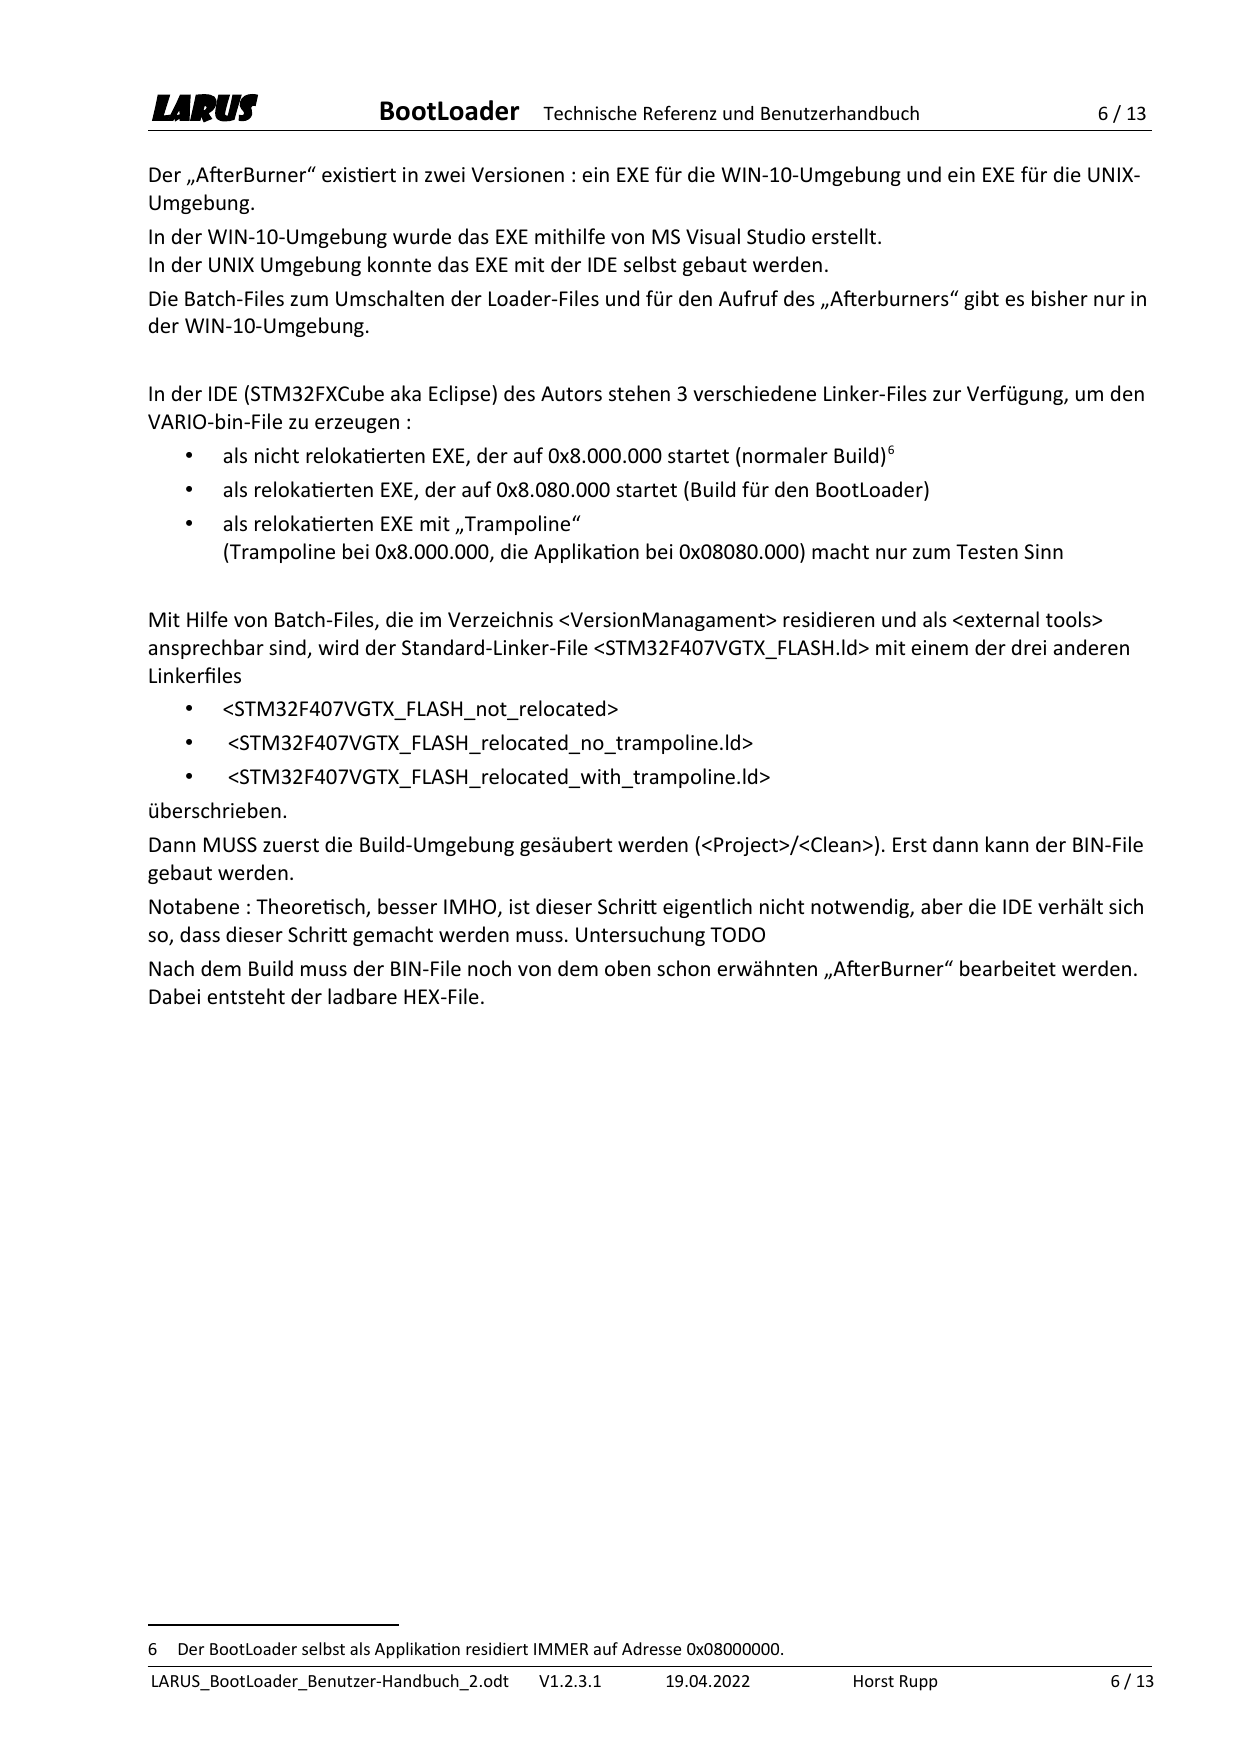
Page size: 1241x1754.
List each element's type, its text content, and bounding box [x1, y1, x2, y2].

list als relokatierten EXE mit „Trampoline“ (Trampoline bei 0x8.000.000, die Applikation bei 0x08080.000) macht nur zum Testen Sinn [185, 509, 1152, 565]
list als relokatierten EXE, der auf 0x8.080.000 startet (Build für den BootLoader) [185, 475, 1152, 503]
list <STM32F407VGTX_FLASH_not_relocated> [185, 694, 1152, 723]
text In der IDE (STM32FXCube aka Eclipse) des Autors stehen 3 verschiedene Linker-Files zur Verfügung, um den VARIO-bin-File zu erzeugen : [148, 379, 1152, 435]
text überschrieben. [148, 796, 1152, 824]
list Der BootLoader selbst als Applikation residiert IMMER auf Adresse 0x08000000. [148, 1637, 1152, 1660]
text Nach dem Build muss der BIN-File noch von dem oben schon erwähnten „AfterBurner“ bearbeitet werden. Dabei entsteht der ladbare HEX-File. [148, 954, 1152, 1010]
text Notabene : Theoretisch, besser IMHO, ist dieser Schritt eigentlich nicht notwendig, aber die IDE verhält sich so, dass dieser Schritt gemacht werden muss. Untersuchung TODO [148, 892, 1152, 948]
list <STM32F407VGTX_FLASH_relocated_no_trampoline.ld> [185, 728, 1152, 756]
text Dann MUSS zuerst die Build-Umgebung gesäubert werden (<Project>/<Clean>). Erst dann kann der BIN-File gebaut werden. [148, 830, 1152, 886]
text Mit Hilfe von Batch-Files, die im Verzeichnis <VersionManagament> residieren und als <external tools> ansprechbar sind, wird der Standard-Linker-File <STM32F407VGTX_FLASH.ld> mit einem der drei anderen Linkerfiles [148, 605, 1152, 689]
text Der „AfterBurner“ existiert in zwei Versionen : ein EXE für die WIN-10-Umgebung und ein EXE für die UNIX-Umgebung. [148, 160, 1152, 216]
text In der WIN-10-Umgebung wurde das EXE mithilfe von MS Visual Studio erstellt. In der UNIX Umgebung konnte das EXE mit der IDE selbst gebaut werden. [148, 222, 1152, 278]
text Die Batch-Files zum Umschalten der Loader-Files und für den Aufruf des „Afterburners“ gibt es bisher nur in der WIN-10-Umgebung. [148, 284, 1152, 340]
list als nicht relokatierten EXE, der auf 0x8.000.000 startet (normaler Build) [185, 441, 1152, 469]
list <STM32F407VGTX_FLASH_relocated_with_trampoline.ld> [185, 762, 1152, 790]
